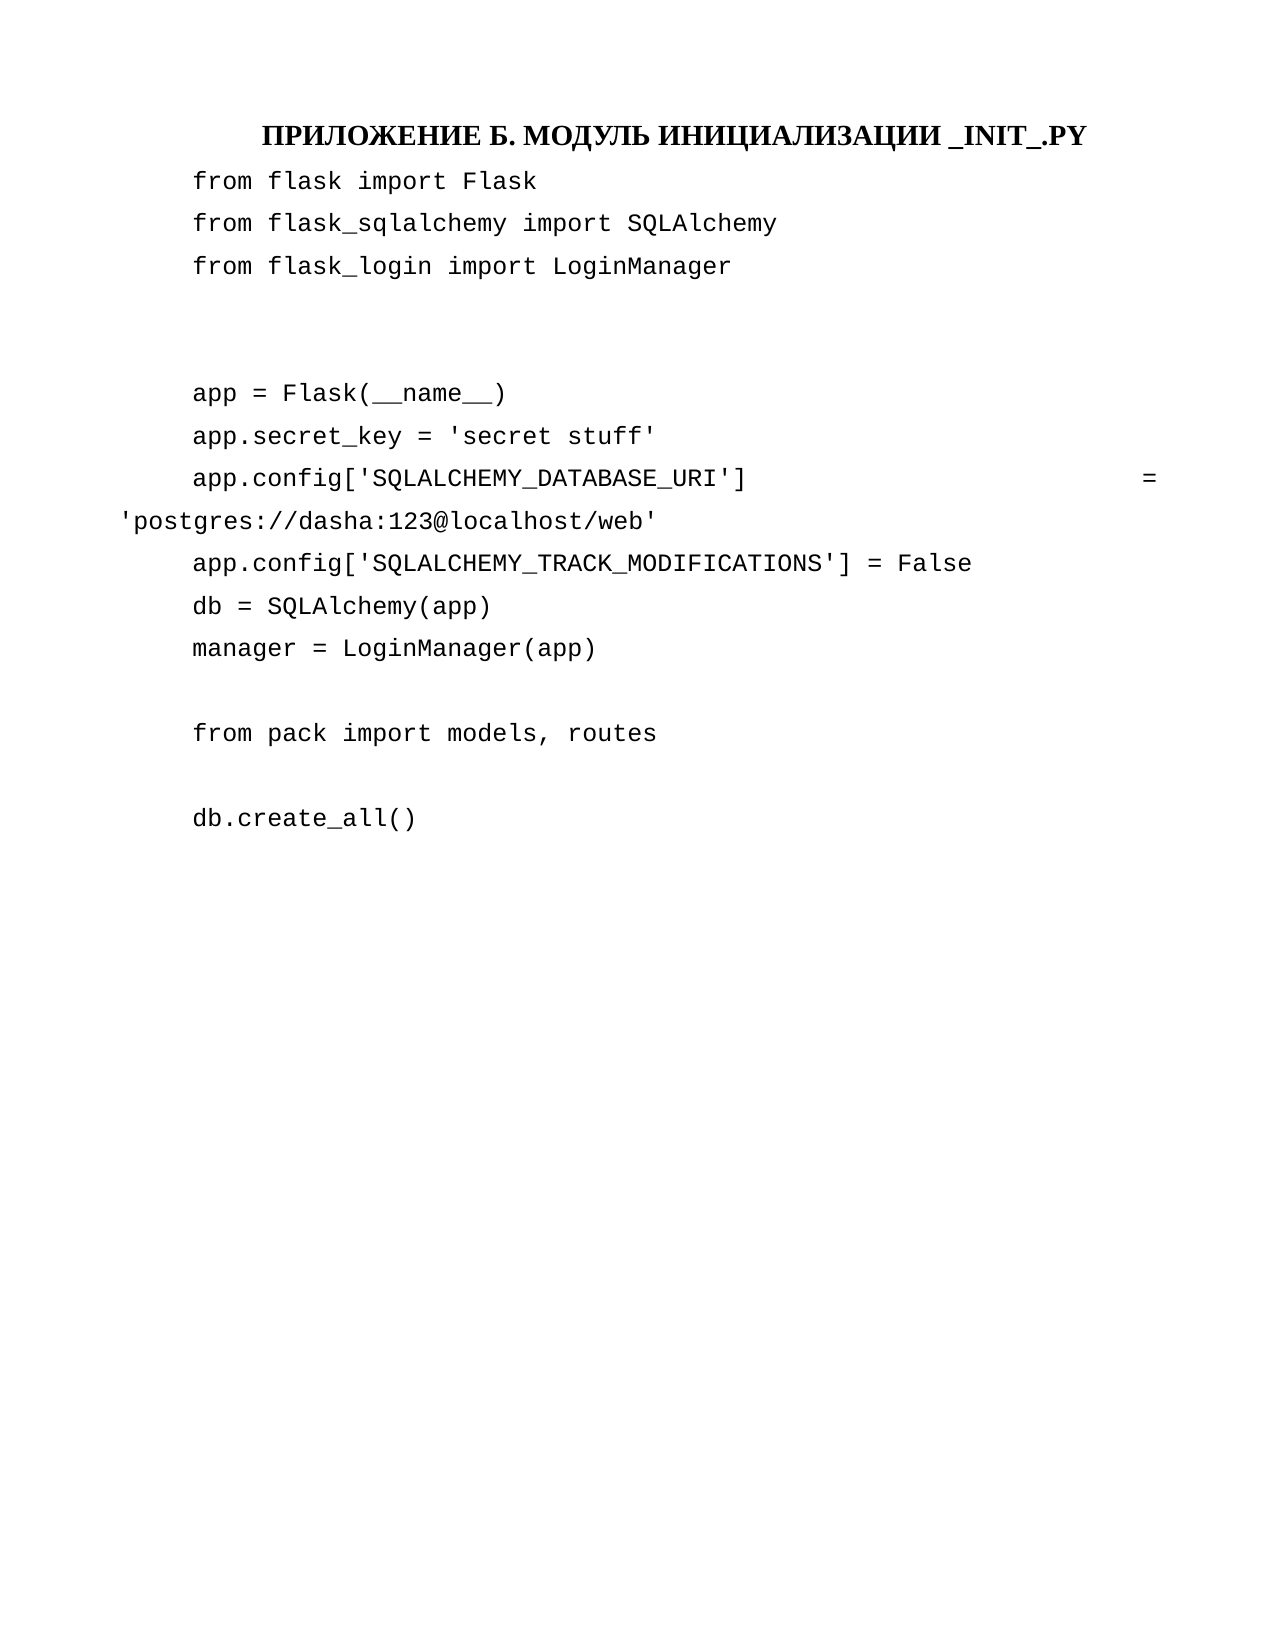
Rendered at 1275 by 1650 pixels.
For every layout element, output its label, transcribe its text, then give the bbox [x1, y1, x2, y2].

text db = SQLAlchemy(app) [118, 593, 1157, 622]
subtitle Приложение Б. Модуль инициализации _init_.py [118, 118, 1157, 152]
text from flask_sqlalchemy import SQLAlchemy [118, 211, 1157, 239]
text from flask import Flask [118, 168, 1157, 197]
text from flask_login import LoginManager [118, 253, 1157, 282]
text app = Flask(__name__) [118, 381, 1157, 409]
text db.create_all() [118, 806, 1157, 834]
text manager = LoginManager(app) [118, 636, 1157, 664]
text app.config['SQLALCHEMY_DATABASE_URI'] = 'postgres://dasha:123@localhost/web' [118, 466, 1157, 537]
text app.secret_key = 'secret stuff' [118, 423, 1157, 452]
text app.config['SQLALCHEMY_TRACK_MODIFICATIONS'] = False [118, 551, 1157, 579]
text from pack import models, routes [118, 721, 1157, 749]
